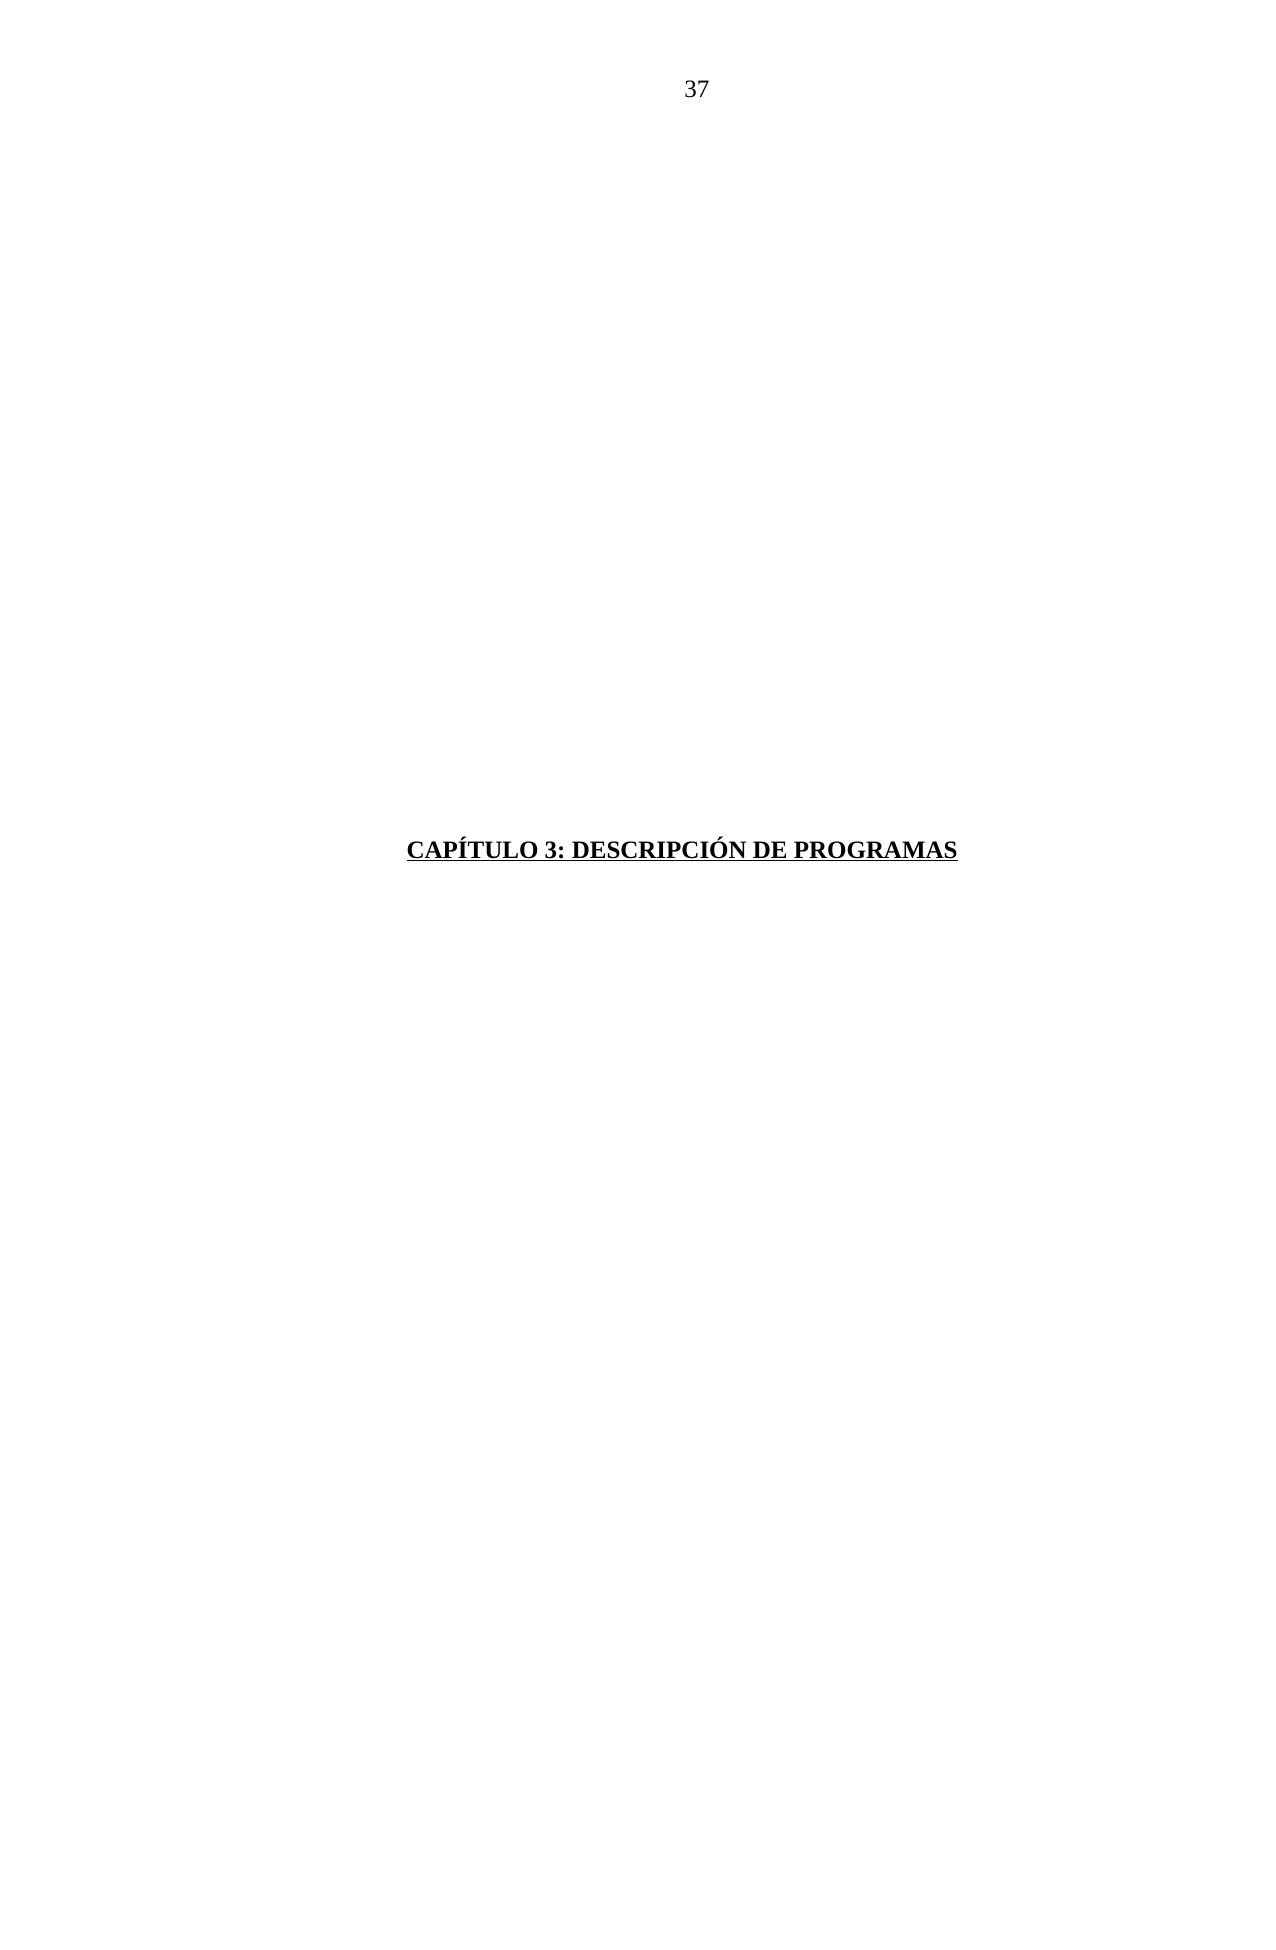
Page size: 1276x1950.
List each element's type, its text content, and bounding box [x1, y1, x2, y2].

text CAPÍTULO 3: DESCRIPCIÓN DE PROGRAMAS [236, 835, 1128, 864]
